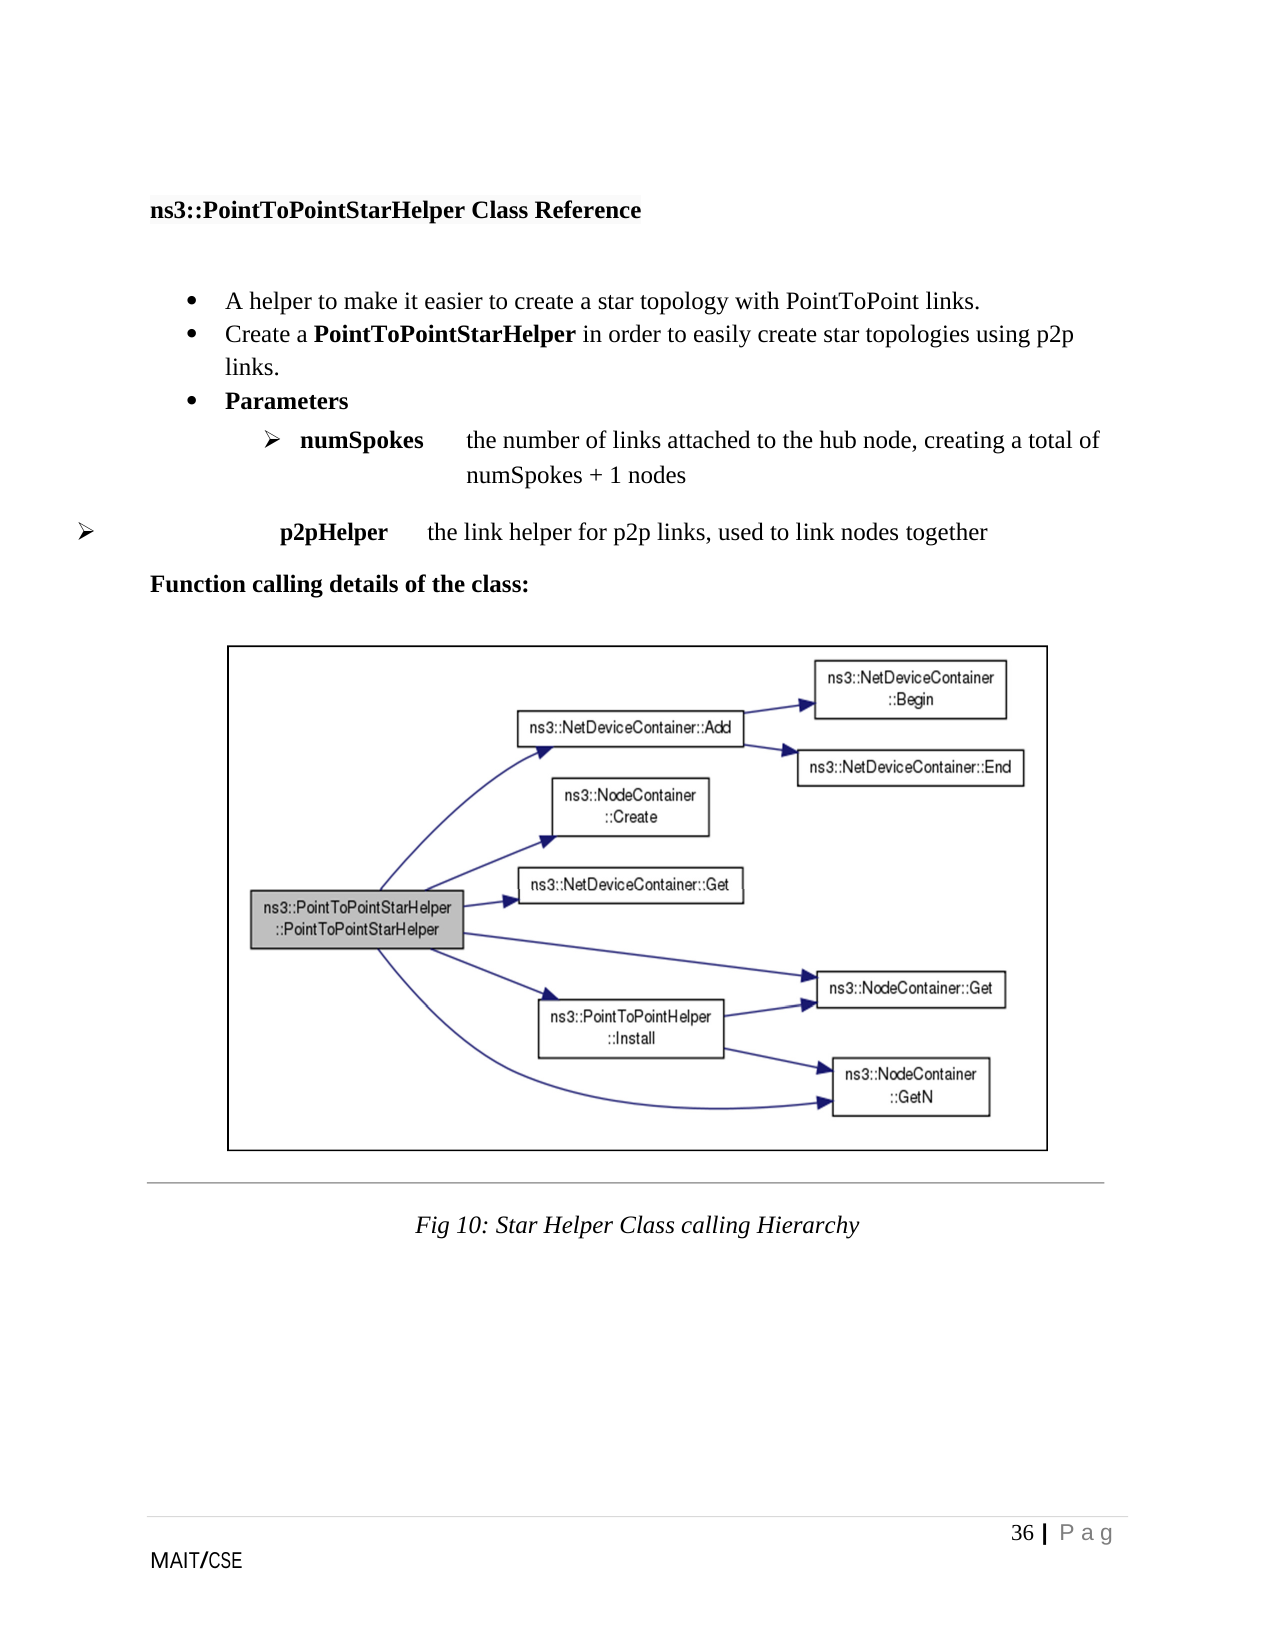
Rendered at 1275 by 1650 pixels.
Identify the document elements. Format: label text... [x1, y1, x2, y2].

picture [243, 653, 1030, 1124]
subtitle Function calling details of the class: [150, 569, 1212, 598]
list numSpokes the number of links attached to the hub node, creating a total of numSpokes + 1 nodes [262, 425, 1100, 488]
list Create a PointToPointStarHelper in order to easily create star topologies using p2p links. [187, 319, 1074, 381]
list p2pHelper the link helper for p2p links, used to link nodes together [76, 517, 1212, 546]
list A helper to make it easier to create a star topology with PointToPoint links. [187, 286, 1212, 315]
subtitle ns3::PointToPointStarHelper Class Reference [150, 195, 1212, 224]
text Fig 10: Star Helper Class calling Hierarchy [348, 1210, 927, 1238]
subtitle Parameters [187, 386, 1212, 415]
